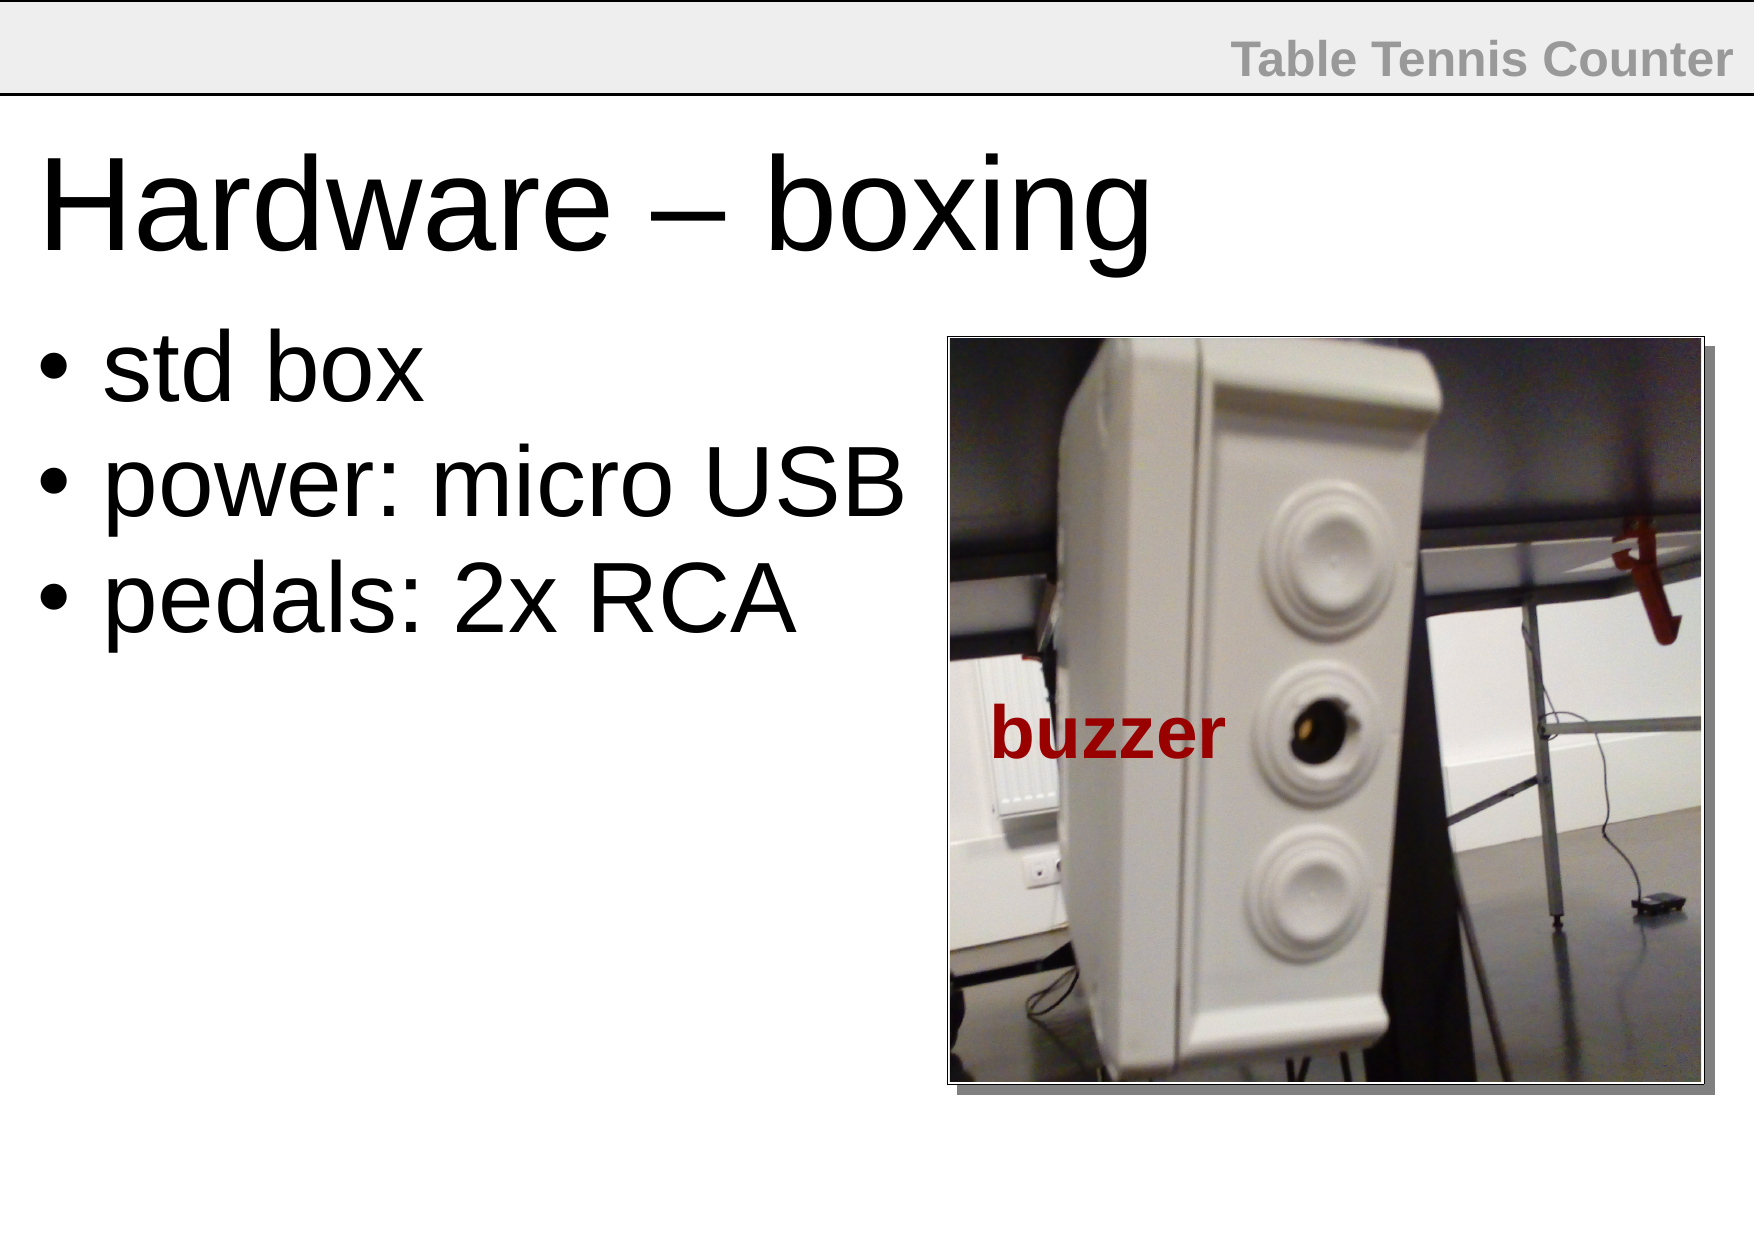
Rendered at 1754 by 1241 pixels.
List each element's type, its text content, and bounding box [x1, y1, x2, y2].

list [1715, 538, 1754, 653]
list [950, 423, 1035, 538]
picture [1035, 338, 1702, 1082]
list std box [948, 337, 1704, 1084]
list pedals: 2x RCA [37, 538, 947, 653]
text Hardware – boxing [0, 126, 1754, 279]
list [950, 538, 1035, 653]
list [1715, 423, 1754, 538]
list std box [37, 308, 1754, 423]
list power: micro USB [37, 423, 947, 538]
